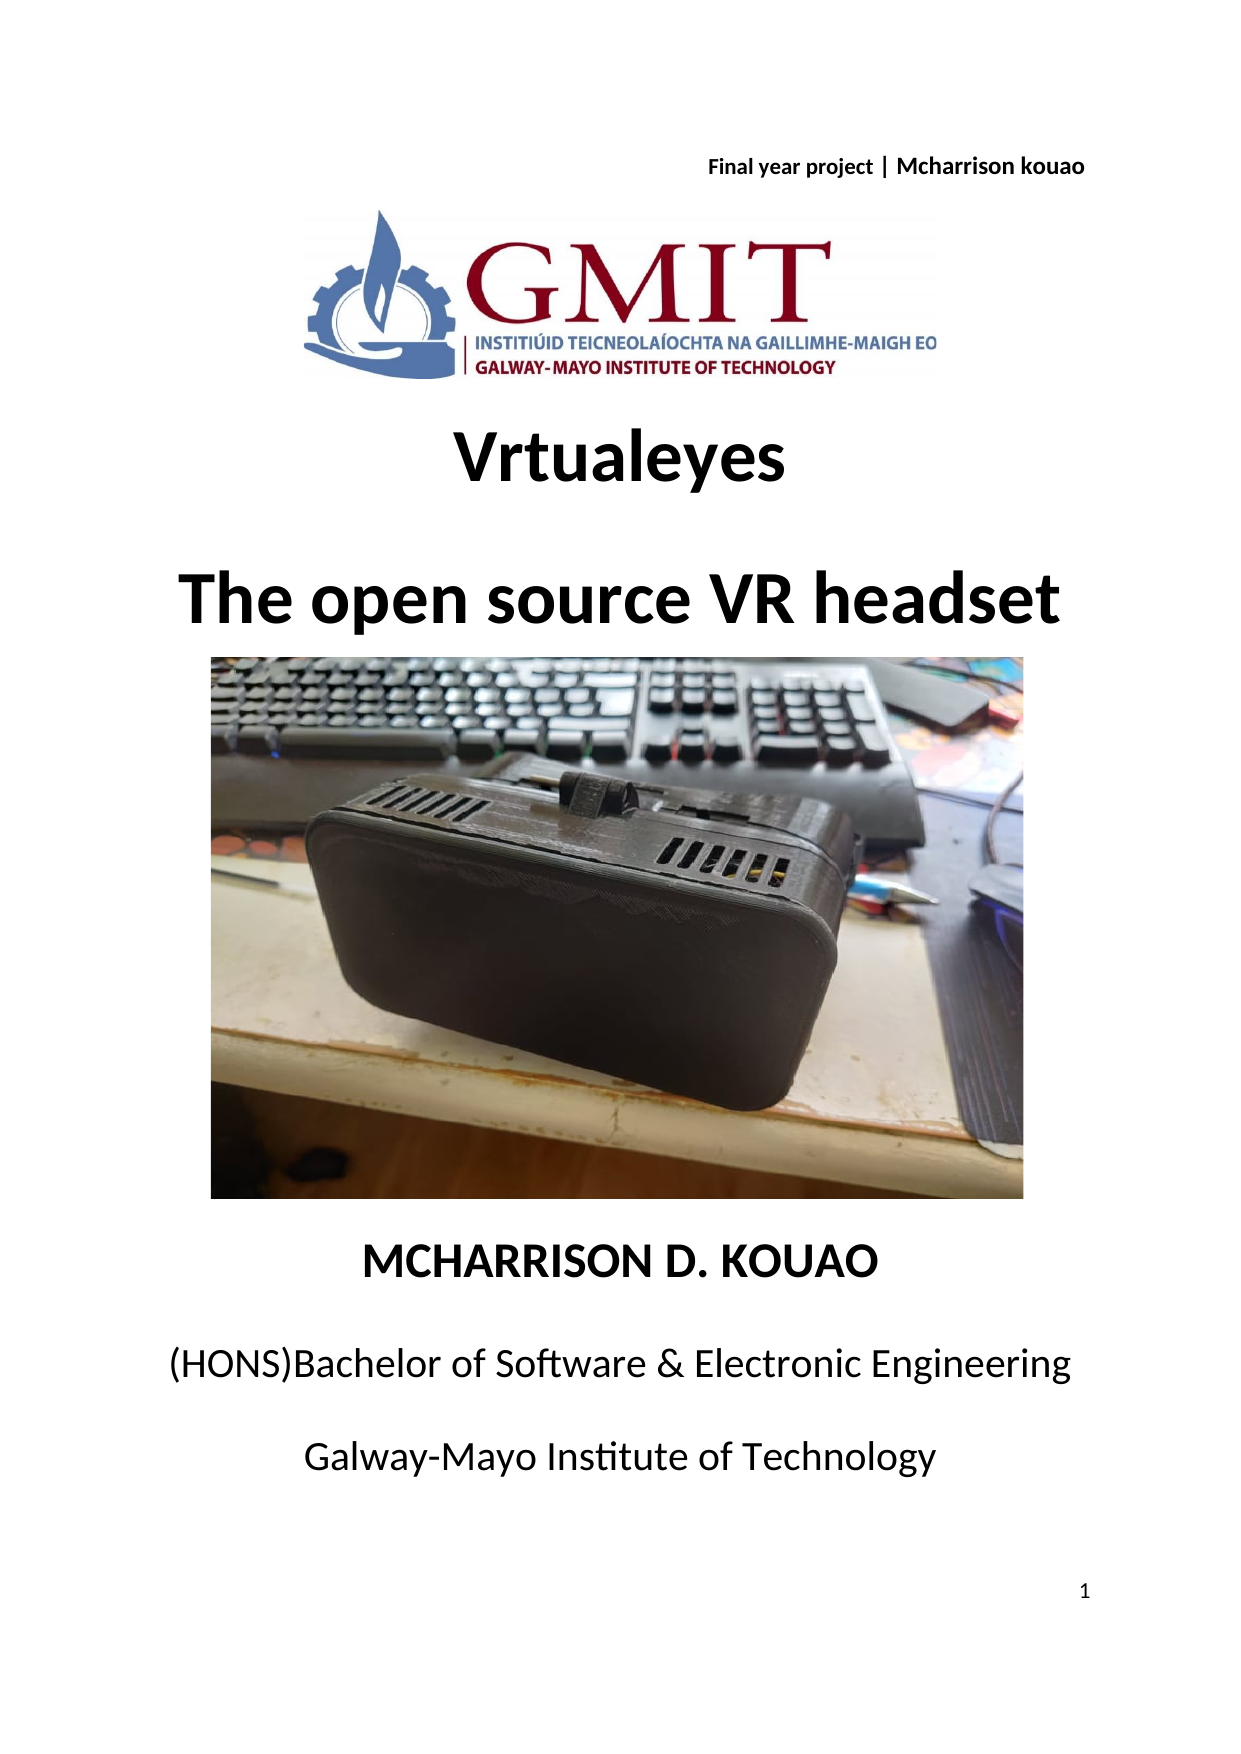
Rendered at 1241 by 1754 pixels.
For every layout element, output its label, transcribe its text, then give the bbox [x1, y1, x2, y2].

text The open source VR headset [150, 551, 1090, 643]
text Vrtualeyes [150, 409, 1090, 501]
text MCHARRISON D. KOUAO [150, 705, 1090, 1290]
picture [210, 657, 1024, 1199]
text (HONS)Bachelor of Software & Electronic Engineering [150, 1337, 1090, 1388]
text Galway-Mayo Institute of Technology [150, 1430, 1090, 1481]
picture [303, 210, 937, 379]
